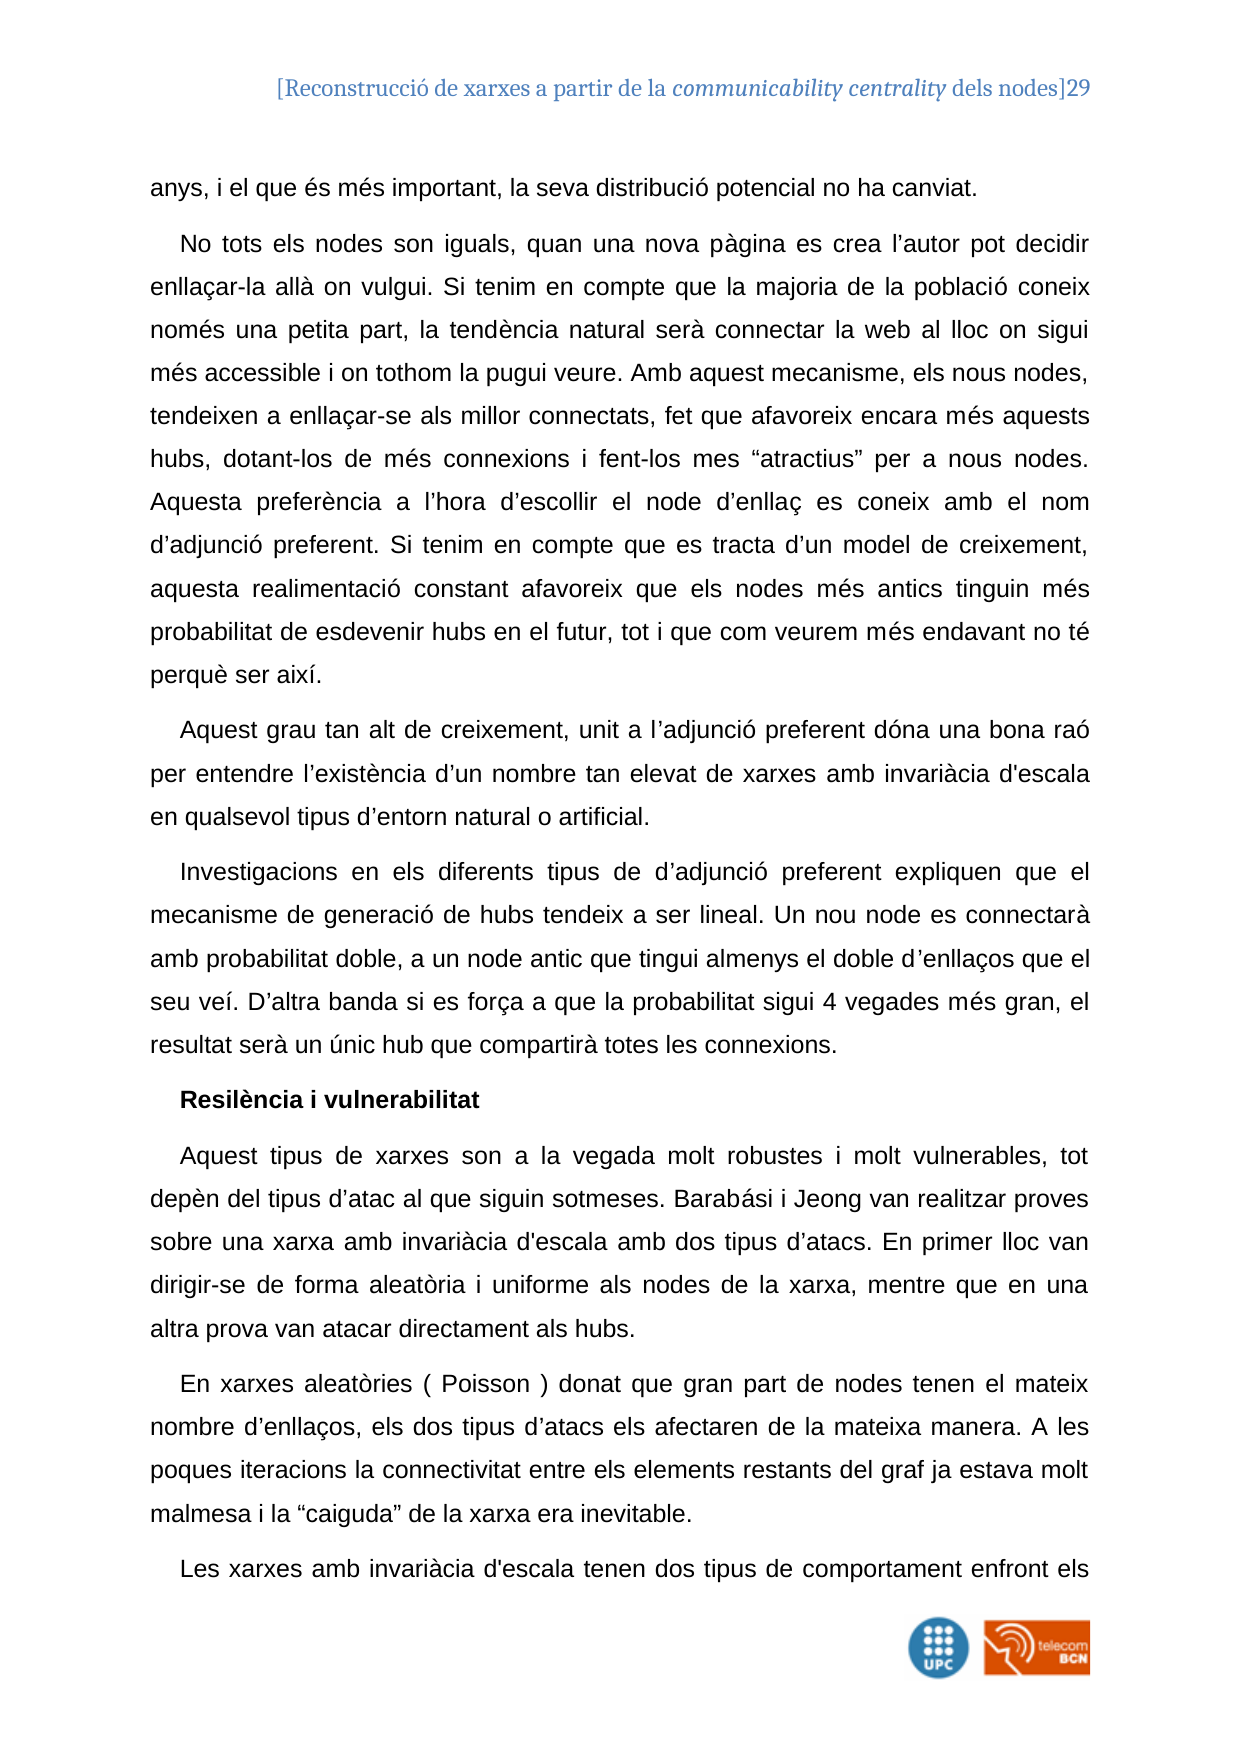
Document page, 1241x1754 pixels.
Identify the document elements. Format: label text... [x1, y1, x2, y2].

text anys, i el que és més important, la seva distribució potencial no ha canviat. [150, 173, 1090, 202]
text Aquest grau tan alt de creixement, unit a l’adjunció preferent dóna una bona raó per entendre l’existència d’un nombre tan elevat de xarxes amb invariàcia d'escala en qualsevol tipus d’entorn natural o artificial. [150, 715, 1090, 830]
picture [904, 1614, 1091, 1681]
text Resilència i vulnerabilitat [150, 1085, 1090, 1114]
text No tots els nodes son iguals, quan una nova pàgina es crea l’autor pot decidir enllaçar-la allà on vulgui. Si tenim en compte que la majoria de la població coneix només una petita part, la tendència natural serà connectar la web al lloc on sigui més accessible i on tothom la pugui veure. Amb aquest mecanisme, els nous nodes, tendeixen a enllaçar-se als millor connectats, fet que afavoreix encara més aquests hubs, dotant-los de més connexions i fent-los mes “atractius” per a nous nodes. Aquesta preferència a l’hora d’escollir el node d’enllaç es coneix amb el nom d’adjunció preferent. Si tenim en compte que es tracta d’un model de creixement, aquesta realimentació constant afavoreix que els nodes més antics tinguin més probabilitat de esdevenir hubs en el futur, tot i que com veurem més endavant no té perquè ser així. [150, 228, 1090, 688]
text Investigacions en els diferents tipus de d’adjunció preferent expliquen que el mecanisme de generació de hubs tendeix a ser lineal. Un nou node es connectarà amb probabilitat doble, a un node antic que tingui almenys el doble d’enllaços que el seu veí. D’altra banda si es força a que la probabilitat sigui 4 vegades més gran, el resultat serà un únic hub que compartirà totes les connexions. [150, 857, 1090, 1058]
text En xarxes aleatòries ( Poisson ) donat que gran part de nodes tenen el mateix nombre d’enllaços, els dos tipus d’atacs els afectaren de la mateixa manera. A les poques iteracions la connectivitat entre els elements restants del graf ja estava molt malmesa i la “caiguda” de la xarxa era inevitable. [150, 1369, 1090, 1527]
text Les xarxes amb invariàcia d'escala tenen dos tipus de comportament enfront els [150, 1554, 1090, 1583]
text Aquest tipus de xarxes son a la vegada molt robustes i molt vulnerables, tot depèn del tipus d’atac al que siguin sotmeses. Barabási i Jeong van realitzar proves sobre una xarxa amb invariàcia d'escala amb dos tipus d’atacs. En primer lloc van dirigir-se de forma aleatòria i uniforme als nodes de la xarxa, mentre que en una altra prova van atacar directament als hubs. [150, 1141, 1090, 1342]
